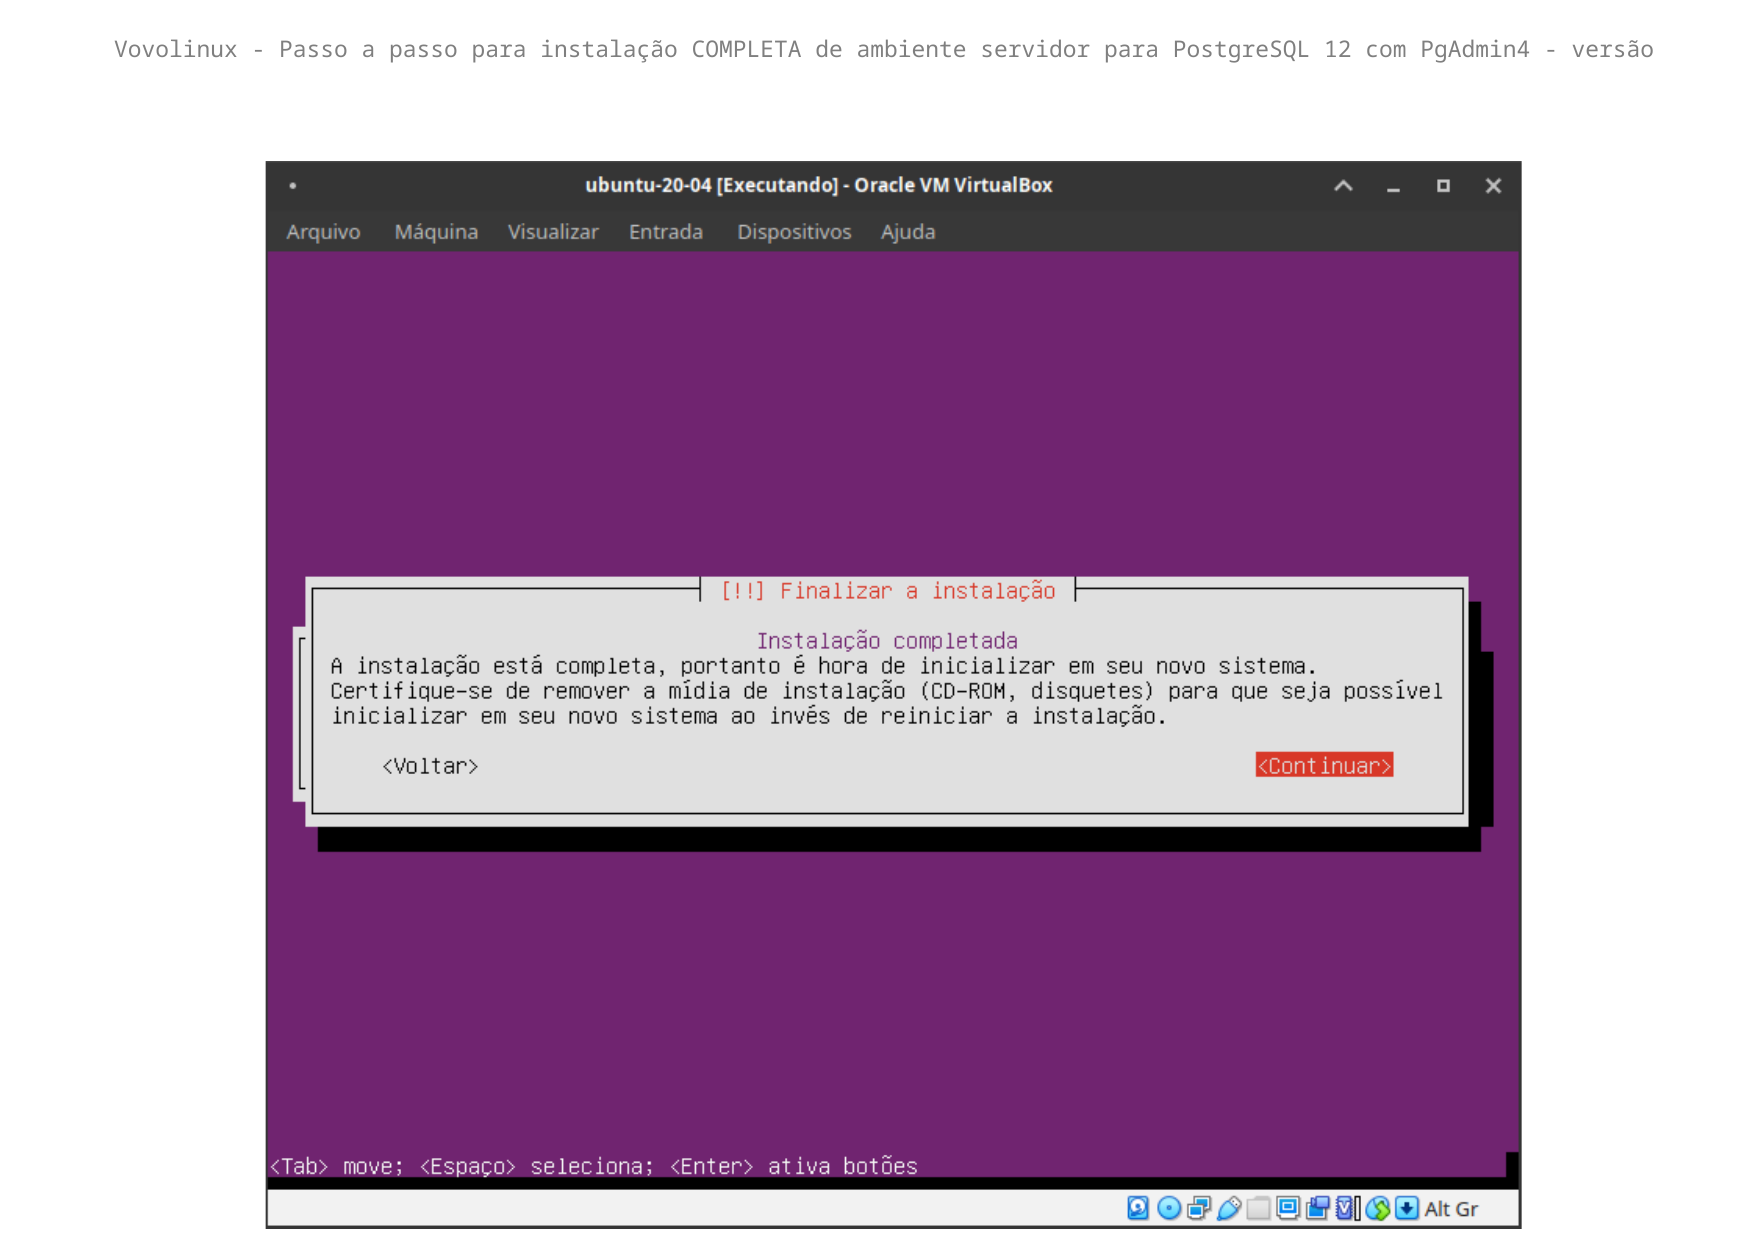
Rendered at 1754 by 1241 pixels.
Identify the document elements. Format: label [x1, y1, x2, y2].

picture [265, 161, 1522, 1229]
